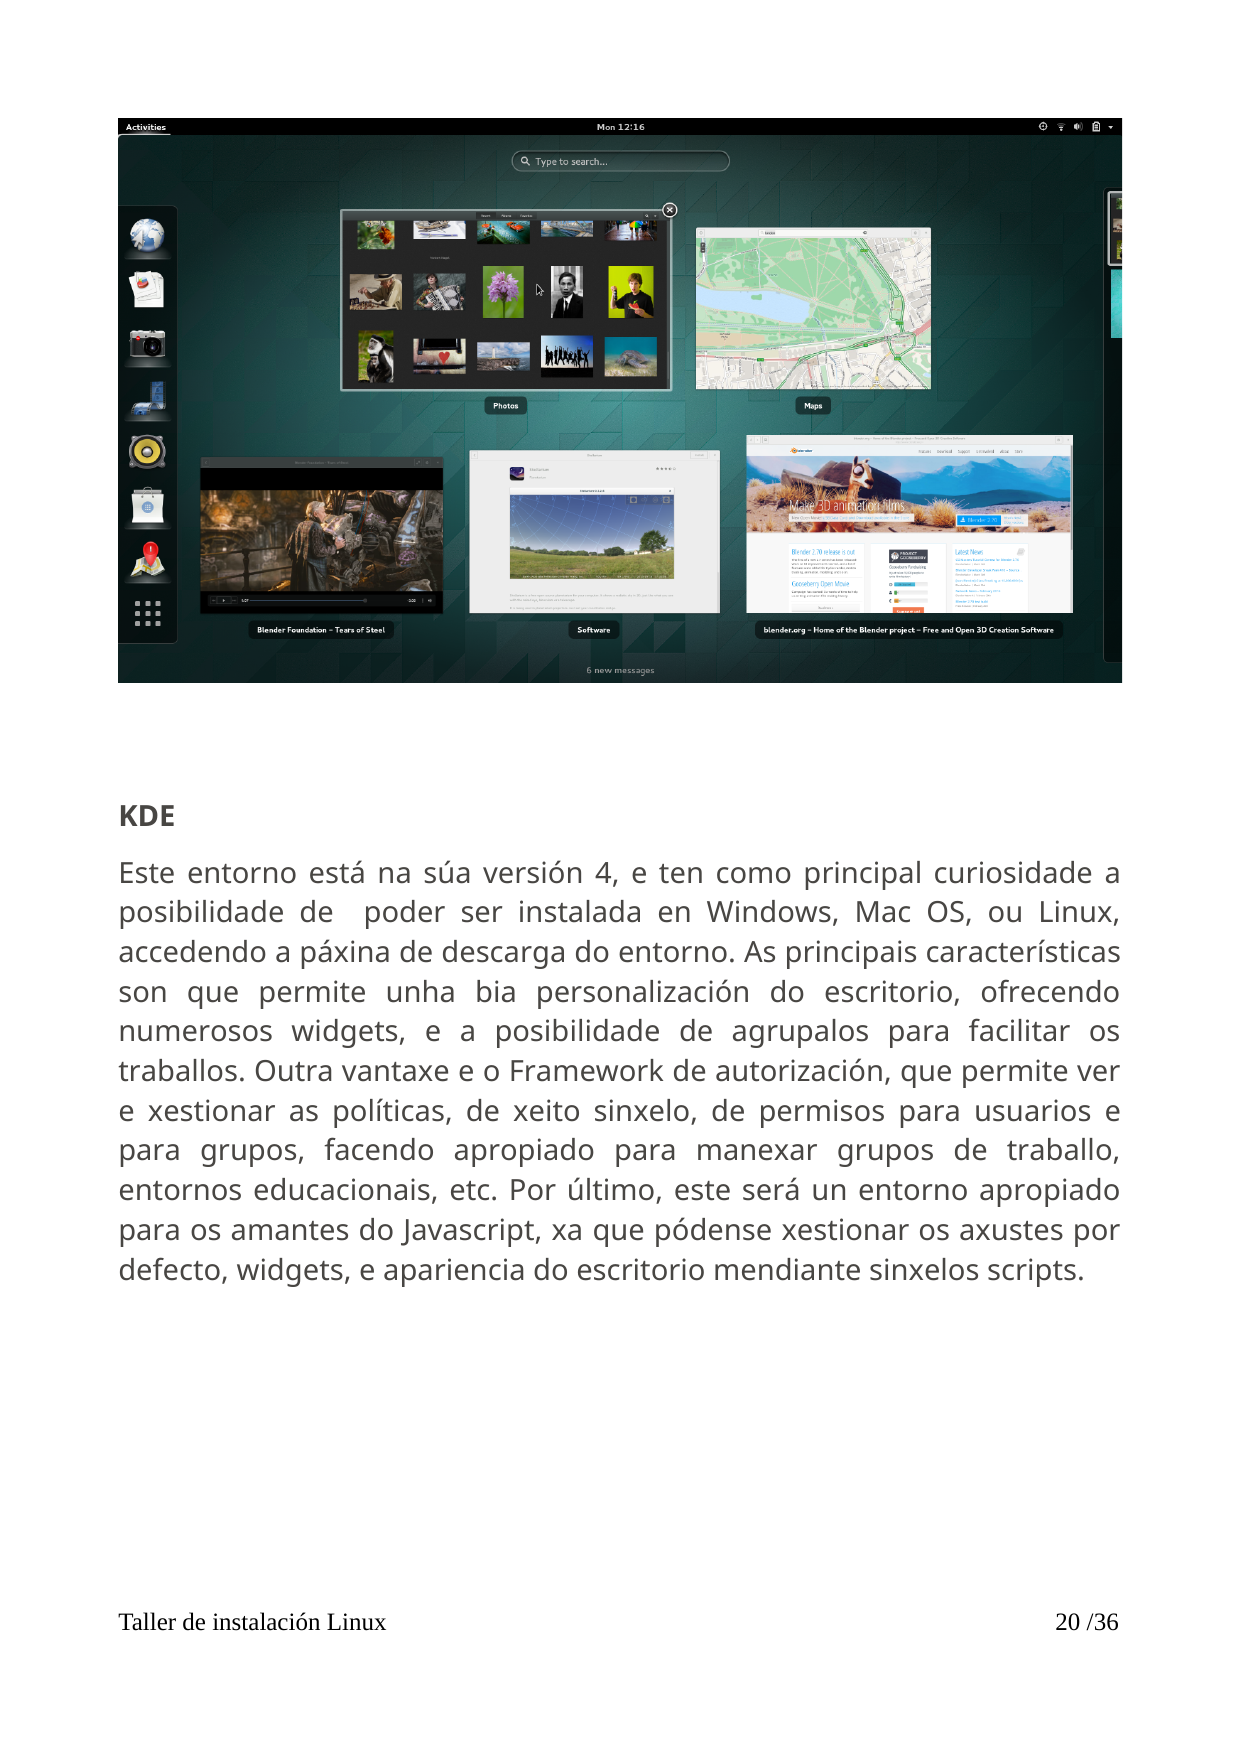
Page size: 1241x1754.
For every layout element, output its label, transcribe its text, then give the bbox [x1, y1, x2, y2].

text KDE [118, 796, 1122, 835]
picture [118, 118, 1123, 683]
text Este entorno está na súa versión 4, e ten como principal curiosidade a posibilidade de poder ser instalada en Windows, Mac OS, ou Linux, accedendo a páxina de descarga do entorno. As principais características son que permite unha bia personalización do escritorio, ofrecendo numerosos widgets, e a posibilidade de agrupalos para facilitar os traballos. Outra vantaxe e o Framework de autorización, que permite ver e xestionar as políticas, de xeito sinxelo, de permisos para usuarios e para grupos, facendo apropiado para manexar grupos de traballo, entornos educacionais, etc. Por último, este será un entorno apropiado para os amantes do Javascript, xa que pódense xestionar os axustes por defecto, widgets, e apariencia do escritorio mendiante sinxelos scripts. [118, 852, 1122, 1288]
